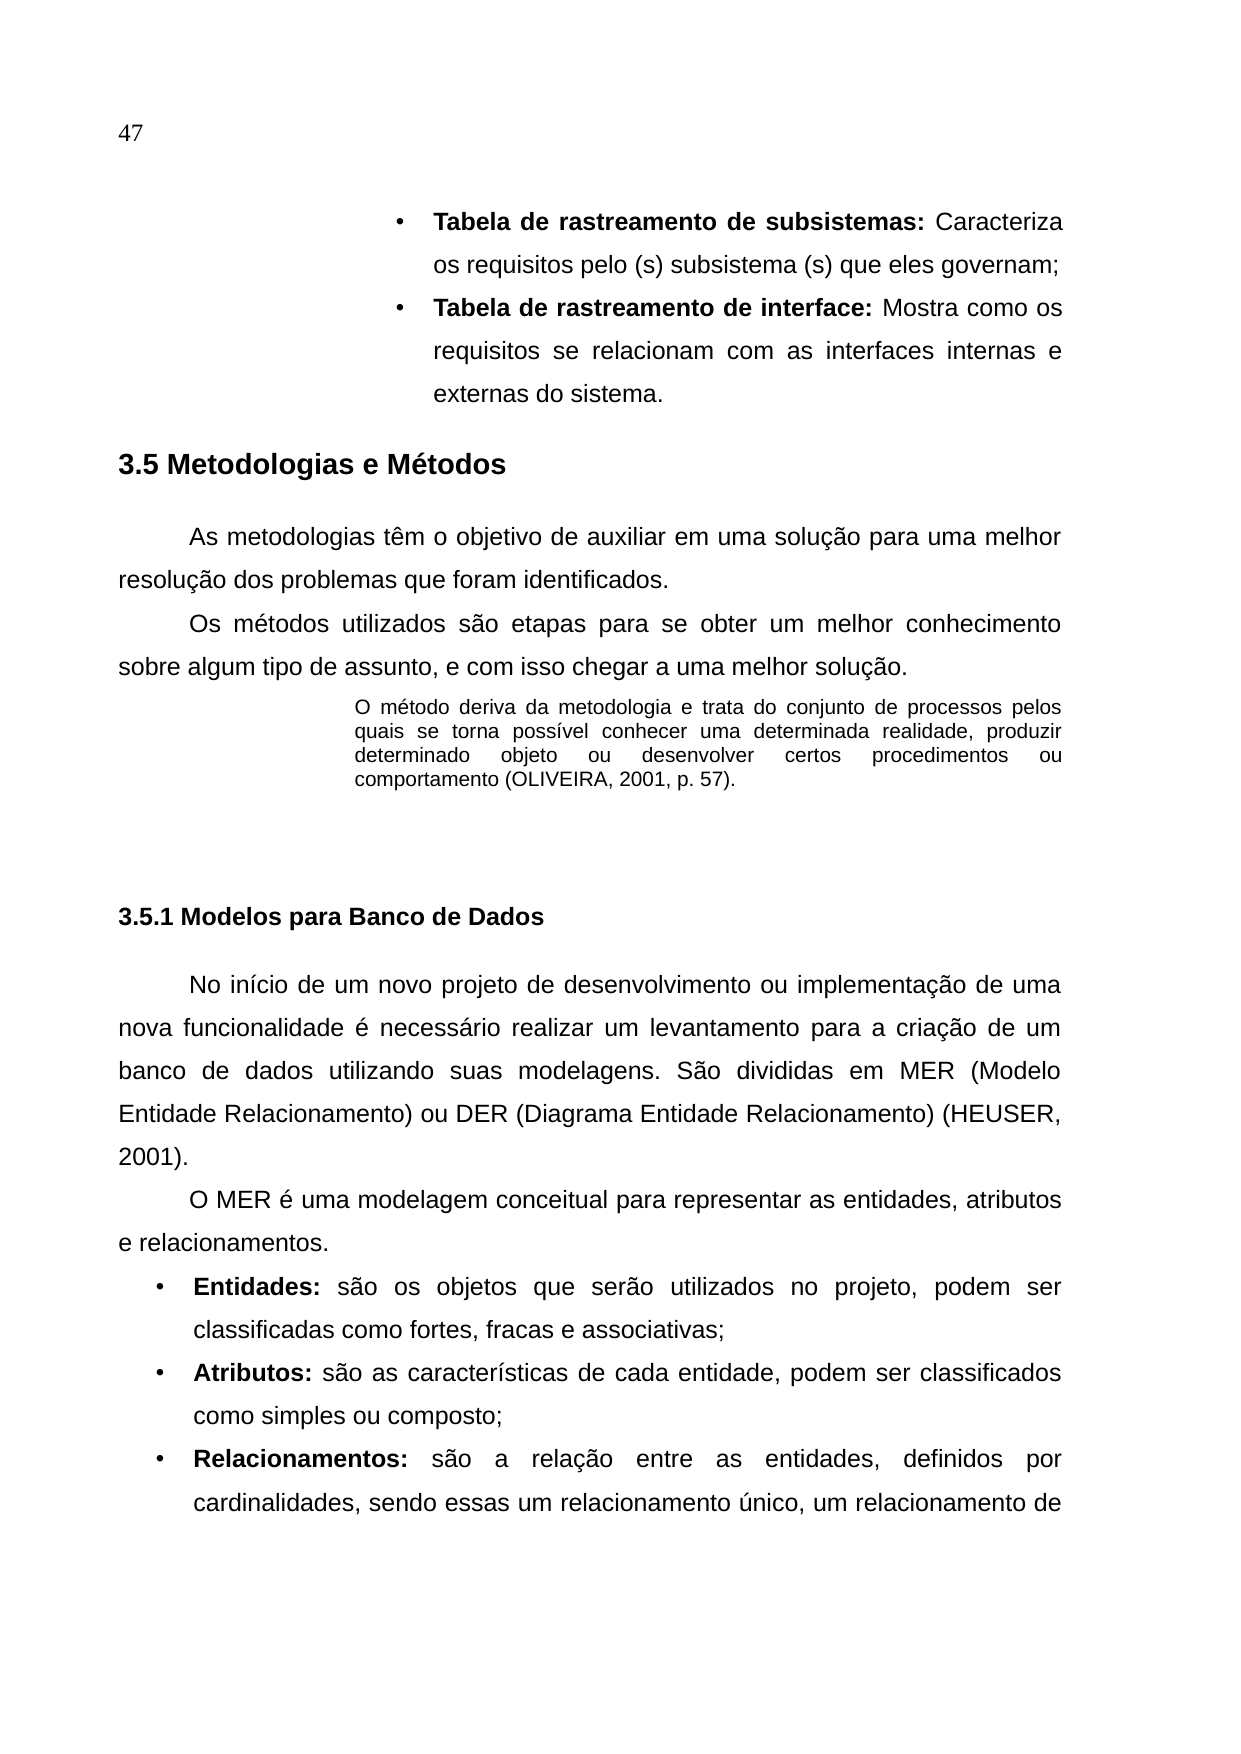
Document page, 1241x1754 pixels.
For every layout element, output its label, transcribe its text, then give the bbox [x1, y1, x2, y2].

list Tabela de rastreamento de interface: Mostra como os requisitos se relacionam com as interfaces internas e externas do sistema. [396, 293, 1063, 408]
text O MER é uma modelagem conceitual para representar as entidades, atributos e relacionamentos. [118, 1185, 1063, 1257]
list Tabela de rastreamento de subsistemas: Caracteriza os requisitos pelo (s) subsistema (s) que eles governam; [396, 207, 1063, 279]
list Atributos: são as características de cada entidade, podem ser classificados como simples ou composto; [156, 1358, 1063, 1430]
text No início de um novo projeto de desenvolvimento ou implementação de uma nova funcionalidade é necessário realizar um levantamento para a criação de um banco de dados utilizando suas modelagens. São divididas em MER (Modelo Entidade Relacionamento) ou DER (Diagrama Entidade Relacionamento) (HEUSER, 2001). [118, 970, 1063, 1171]
text O método deriva da metodologia e trata do conjunto de processos pelos quais se torna possível conhecer uma determinada realidade, produzir determinado objeto ou desenvolver certos procedimentos ou comportamento (OLIVEIRA, 2001, p. 57). [354, 695, 1063, 791]
subtitle 3.5.1 Modelos para Banco de Dados [118, 902, 1063, 931]
text Os métodos utilizados são etapas para se obter um melhor conhecimento sobre algum tipo de assunto, e com isso chegar a uma melhor solução. [118, 609, 1063, 681]
text As metodologias têm o objetivo de auxiliar em uma solução para uma melhor resolução dos problemas que foram identificados. [118, 522, 1063, 594]
list Entidades: são os objetos que serão utilizados no projeto, podem ser classificadas como fortes, fracas e associativas; [156, 1272, 1063, 1343]
subtitle 3.5 Metodologias e Métodos [118, 447, 1063, 481]
list Relacionamentos: são a relação entre as entidades, definidos por cardinalidades, sendo essas um relacionamento único, um relacionamento de [156, 1444, 1063, 1516]
